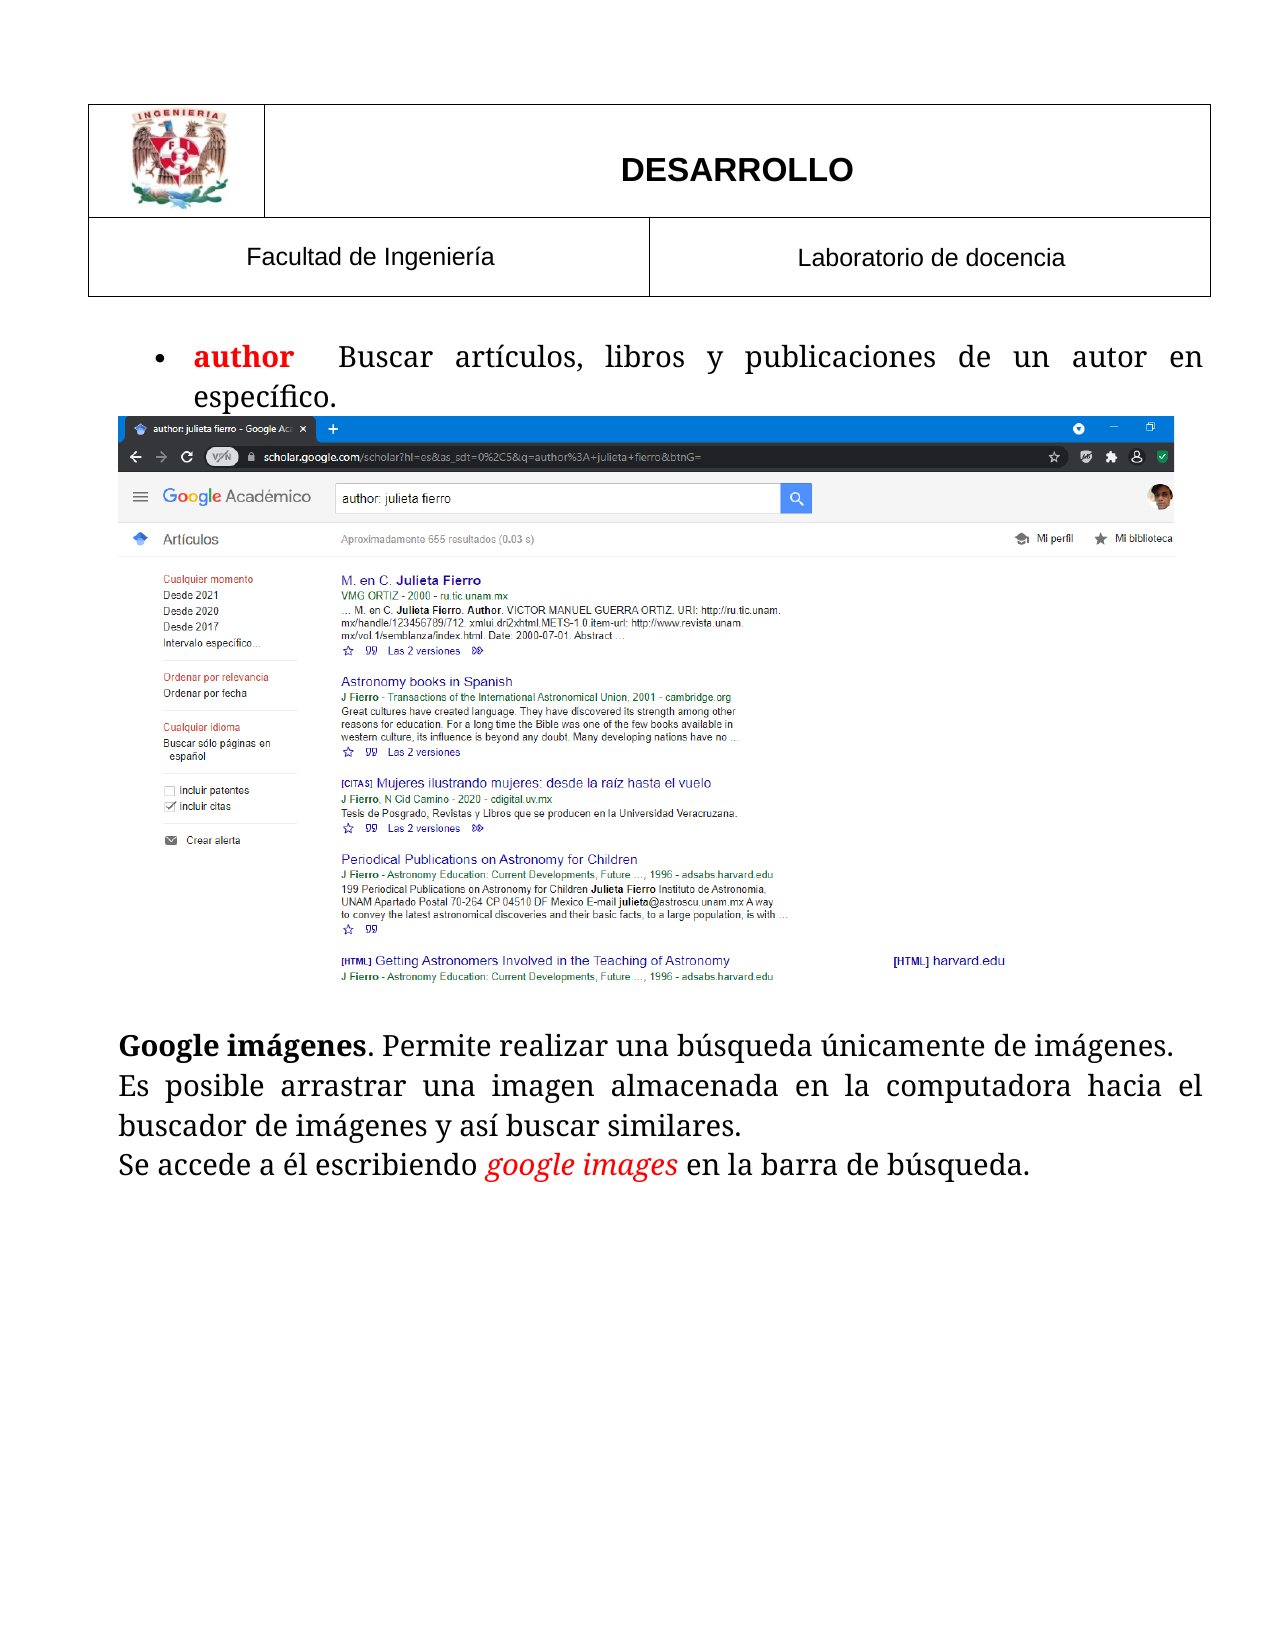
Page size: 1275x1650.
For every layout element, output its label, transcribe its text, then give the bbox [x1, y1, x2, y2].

table_cell Laboratorio de docencia [650, 218, 670, 290]
list author Buscar artículos, libros y publicaciones de un autor en específico. [1166, 354, 1205, 416]
list author Buscar artículos, libros y publicaciones de un autor en específico. [1063, 341, 1098, 384]
table_cell Laboratorio de docencia [901, 260, 956, 296]
table_cell Facultad de Ingeniería [614, 247, 648, 296]
text Se accede a él escribiendo google images en la barra de búsqueda. [118, 1145, 224, 1184]
table_cell Laboratorio de docencia [738, 218, 777, 296]
text Se accede a él escribiendo google images en la barra de búsqueda. [1140, 1145, 1205, 1184]
list author Buscar artículos, libros y publicaciones de un autor en específico. [319, 349, 999, 416]
table_cell Facultad de Ingeniería [89, 218, 361, 296]
table_header [956, 367, 965, 375]
text Es posible arrastrar una imagen almacenada en la computadora hacia el buscador de imágenes y así buscar similares. [118, 1065, 263, 1145]
list author Buscar artículos, libros y publicaciones de un autor en específico. [1106, 337, 1183, 416]
text Google imágenes. Permite realizar una búsqueda únicamente de imágenes. [717, 1026, 1205, 1065]
text Se accede a él escribiendo google images en la barra de búsqueda. [237, 1145, 302, 1184]
text Se accede a él escribiendo google images en la barra de búsqueda. [1055, 1145, 1145, 1184]
text Se accede a él escribiendo google images en la barra de búsqueda. [331, 1145, 370, 1184]
text Google imágenes. Permite realizar una búsqueda únicamente de imágenes. [118, 1026, 173, 1065]
list author Buscar artículos, libros y publicaciones de un autor en específico. [156, 337, 216, 416]
table_header DESARROLLO [430, 191, 879, 217]
table_header [729, 409, 738, 416]
text Es posible arrastrar una imagen almacenada en la computadora hacia el buscador de imágenes y así buscar similares. [284, 1065, 648, 1145]
table_cell Facultad de Ingeniería [203, 218, 524, 296]
text Se accede a él escribiendo google images en la barra de búsqueda. [460, 1145, 1072, 1184]
list author Buscar artículos, libros y publicaciones de un autor en específico. [190, 337, 414, 416]
text Es posible arrastrar una imagen almacenada en la computadora hacia el buscador de imágenes y así buscar similares. [678, 1065, 1149, 1145]
text Google imágenes. Permite realizar una búsqueda únicamente de imágenes. [674, 1026, 717, 1065]
table_header [691, 349, 704, 354]
table_header [89, 105, 264, 217]
table_cell Laboratorio de docencia [691, 218, 721, 296]
table_cell Facultad de Ingeniería [622, 218, 649, 264]
table_cell Laboratorio de docencia [785, 218, 1106, 296]
table_cell Laboratorio de docencia [948, 218, 1210, 296]
table_header DESARROLLO [265, 105, 1210, 217]
list author Buscar artículos, libros y publicaciones de un autor en específico. [725, 337, 1089, 416]
text Es posible arrastrar una imagen almacenada en la computadora hacia el buscador de imágenes y así buscar similares. [1153, 1065, 1205, 1145]
table_header [836, 409, 845, 416]
text Se accede a él escribiendo google images en la barra de búsqueda. [396, 1145, 477, 1184]
text Google imágenes. Permite realizar una búsqueda únicamente de imágenes. [195, 1026, 610, 1065]
list author Buscar artículos, libros y publicaciones de un autor en específico. [425, 337, 593, 367]
table_cell Facultad de Ingeniería [503, 218, 597, 296]
